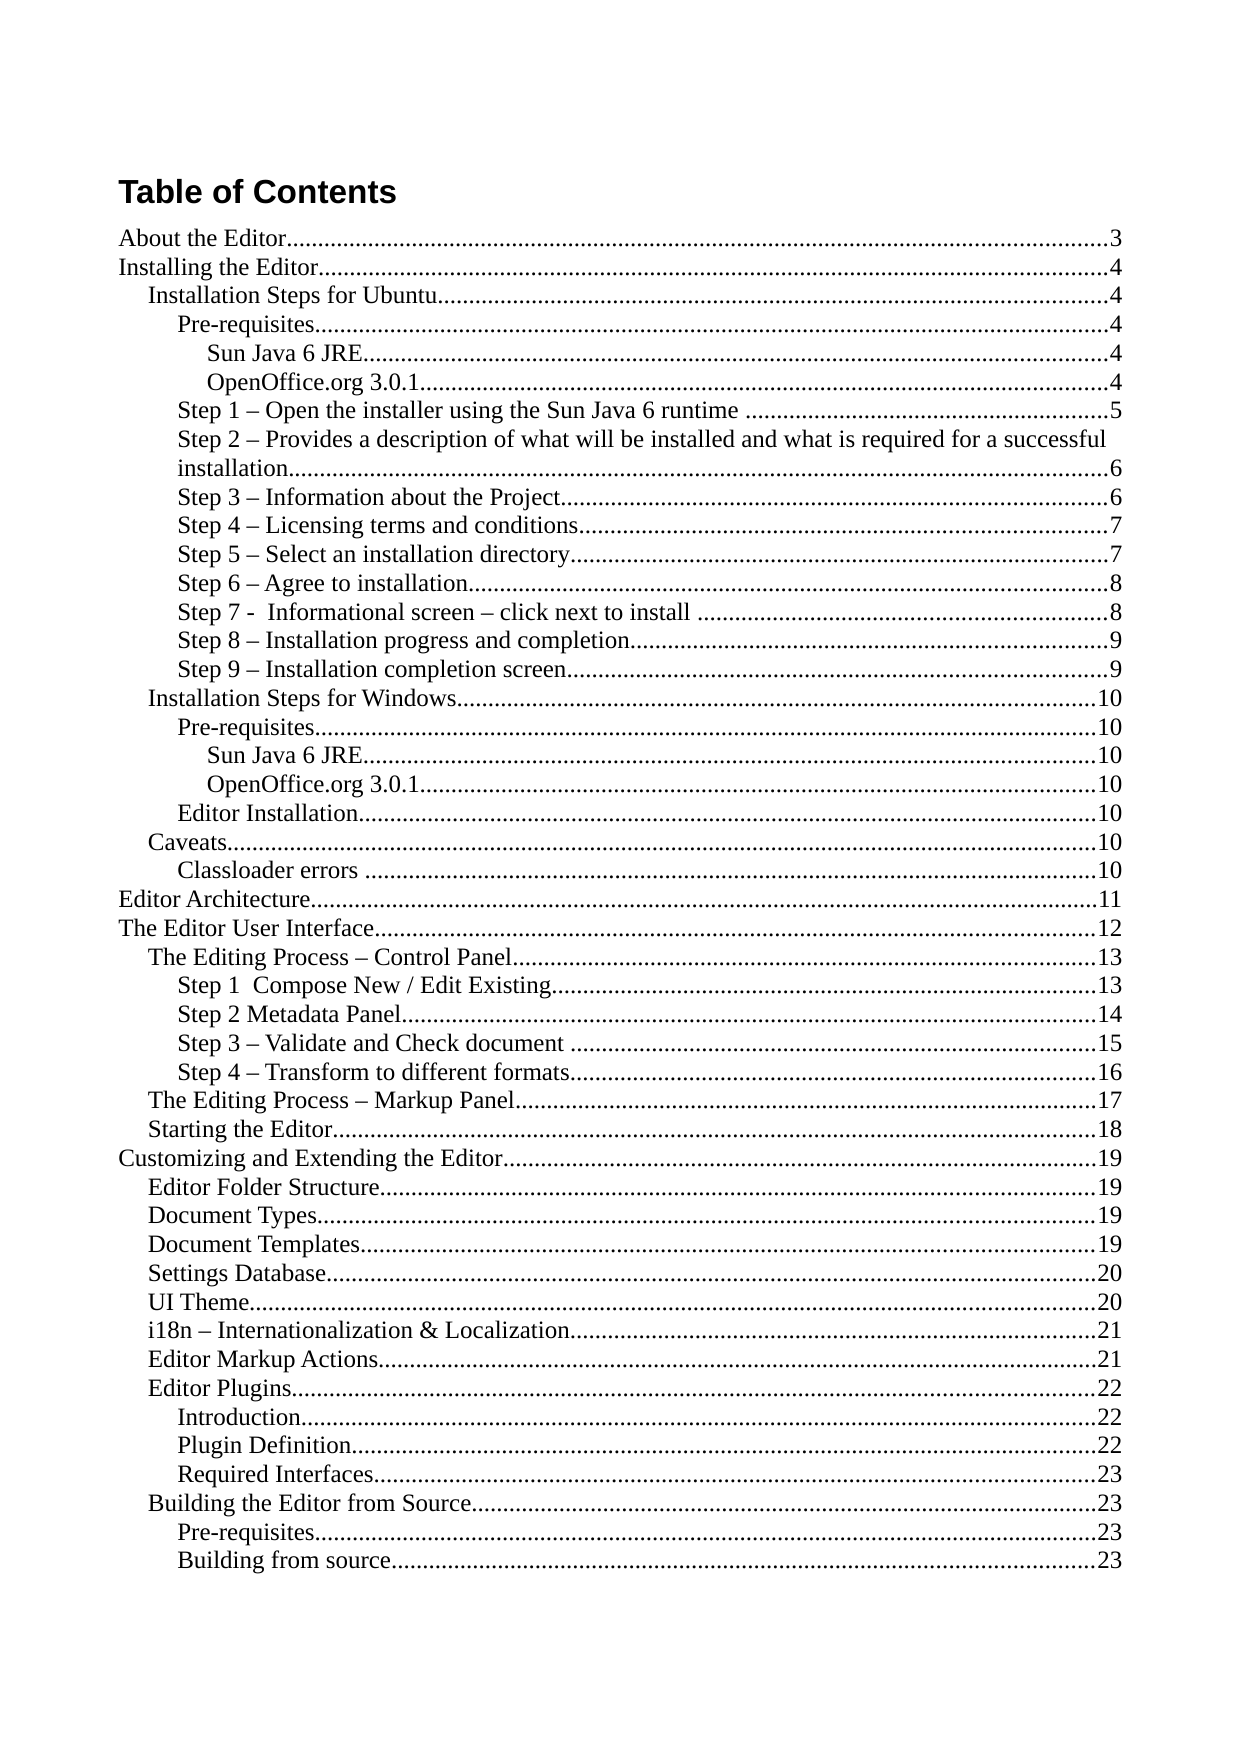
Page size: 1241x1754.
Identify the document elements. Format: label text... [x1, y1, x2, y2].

text Editor Markup Actions 21 [148, 1344, 1122, 1373]
text Customizing and Extending the Editor 19 [118, 1143, 1122, 1172]
text Pre-requisites 23 [177, 1517, 1122, 1545]
text Step 4 – Licensing terms and conditions 7 [177, 510, 1122, 539]
text OpenOffice.org 3.0.1 10 [207, 769, 1122, 798]
text Step 2 Metadata Panel 14 [177, 999, 1122, 1028]
text Installing the Editor 4 [118, 252, 1122, 280]
text Settings Database 20 [148, 1258, 1122, 1287]
text Step 6 – Agree to installation 8 [177, 568, 1122, 597]
text Installation Steps for Ubuntu 4 [148, 280, 1122, 309]
text Caveats 10 [148, 827, 1122, 855]
text Step 8 – Installation progress and completion 9 [177, 625, 1122, 654]
text i18n – Internationalization & Localization 21 [148, 1315, 1122, 1344]
text Step 5 – Select an installation directory 7 [177, 539, 1122, 568]
text Editor Plugins 22 [148, 1373, 1122, 1402]
text OpenOffice.org 3.0.1 4 [207, 367, 1122, 395]
text Building from source 23 [177, 1545, 1122, 1574]
text Step 4 – Transform to different formats 16 [177, 1057, 1122, 1085]
text Editor Installation 10 [177, 798, 1122, 827]
text Starting the Editor 18 [148, 1114, 1122, 1143]
text Building the Editor from Source 23 [148, 1488, 1122, 1517]
text Step 7 - Informational screen – click next to install 8 [177, 597, 1122, 625]
text Editor Folder Structure 19 [148, 1172, 1122, 1200]
text Pre-requisites 10 [177, 712, 1122, 740]
text The Editing Process – Markup Panel 17 [148, 1085, 1122, 1114]
text Step 1 – Open the installer using the Sun Java 6 runtime 5 [177, 395, 1122, 424]
text Sun Java 6 JRE 4 [207, 338, 1122, 367]
text Step 3 – Validate and Check document 15 [177, 1028, 1122, 1057]
text Installation Steps for Windows 10 [148, 683, 1122, 712]
text Introduction 22 [177, 1402, 1122, 1430]
text Required Interfaces 23 [177, 1459, 1122, 1488]
text Classloader errors 10 [177, 855, 1122, 884]
text Step 2 – Provides a description of what will be installed and what is required for a successful installation. 6 [177, 424, 1122, 482]
text Document Templates 19 [148, 1229, 1122, 1258]
text Step 3 – Information about the Project 6 [177, 482, 1122, 510]
text About the Editor 3 [118, 223, 1122, 252]
text The Editor User Interface 12 [118, 913, 1122, 942]
text Editor Architecture 11 [118, 884, 1122, 913]
text Step 9 – Installation completion screen 9 [177, 654, 1122, 683]
text The Editing Process – Control Panel 13 [148, 942, 1122, 970]
text Plugin Definition 22 [177, 1430, 1122, 1459]
text Sun Java 6 JRE 10 [207, 740, 1122, 769]
text Step 1 Compose New / Edit Existing 13 [177, 970, 1122, 999]
text UI Theme 20 [148, 1287, 1122, 1315]
text Pre-requisites 4 [177, 309, 1122, 338]
text Document Types 19 [148, 1200, 1122, 1229]
subtitle Table of Contents [118, 172, 1122, 210]
